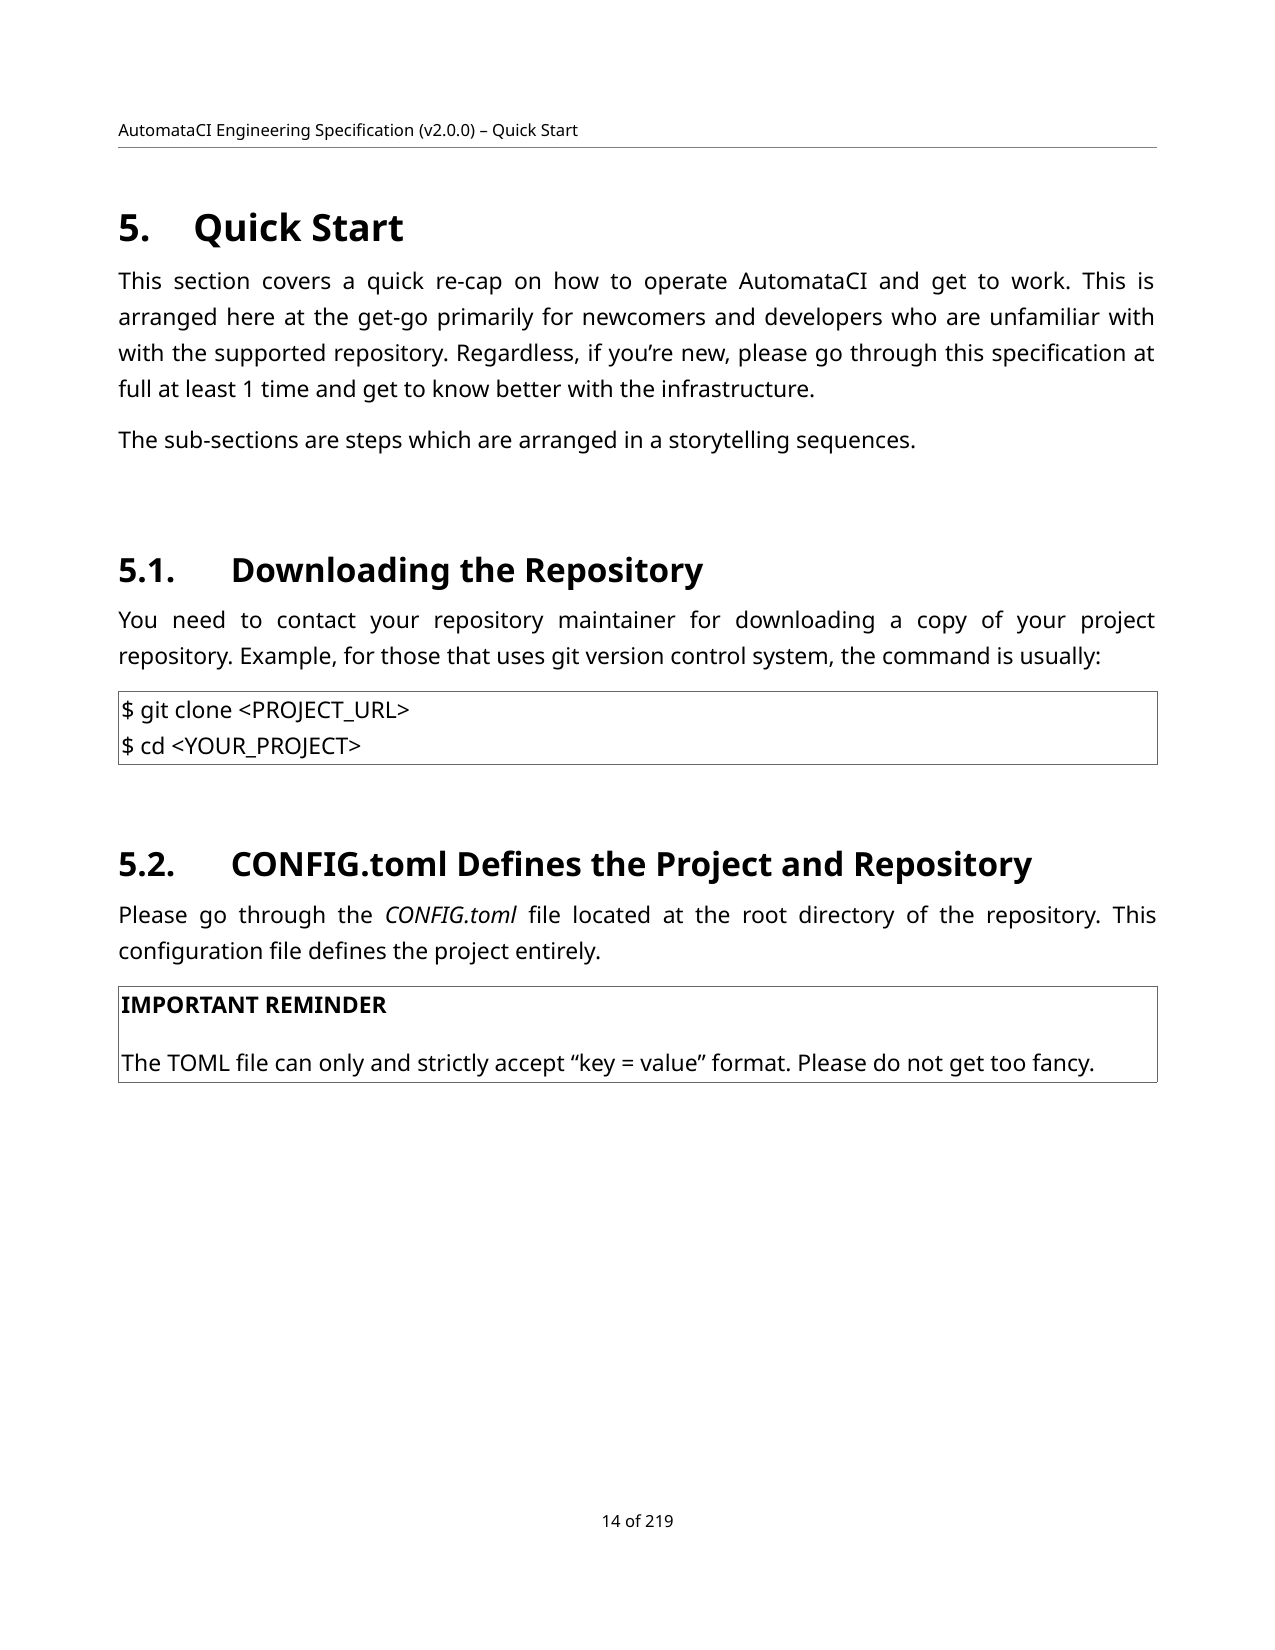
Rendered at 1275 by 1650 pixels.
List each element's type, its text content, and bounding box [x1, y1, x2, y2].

text $ git clone <PROJECT_URL> [119, 692, 1157, 726]
text You need to contact your repository maintainer for downloading a copy of your project repository. Example, for those that uses git version control system, the command is usually: [118, 604, 1157, 671]
text The sub-sections are steps which are arranged in a storytelling sequences. [118, 424, 1157, 455]
text This section covers a quick re-cap on how to operate AutomataCI and get to work. This is arranged here at the get-go primarily for newcomers and developers who are unfamiliar with with the supported repository. Regardless, if you’re new, please go through this specification at full at least 1 time and get to know better with the infrastructure. [118, 265, 1157, 404]
text Please go through the CONFIG.toml file located at the root directory of the repository. This configuration file defines the project entirely. [118, 899, 1157, 966]
subtitle Quick Start [118, 201, 1157, 252]
text The TOML file can only and strictly accept “key = value” format. Please do not get too fancy. [119, 1044, 1157, 1082]
subtitle CONFIG.toml Defines the Project and Repository [118, 841, 1157, 886]
subtitle Downloading the Repository [118, 546, 1157, 592]
text IMPORTANT REMINDER [119, 987, 1157, 1020]
text $ cd <YOUR_PROJECT> [119, 727, 1157, 764]
